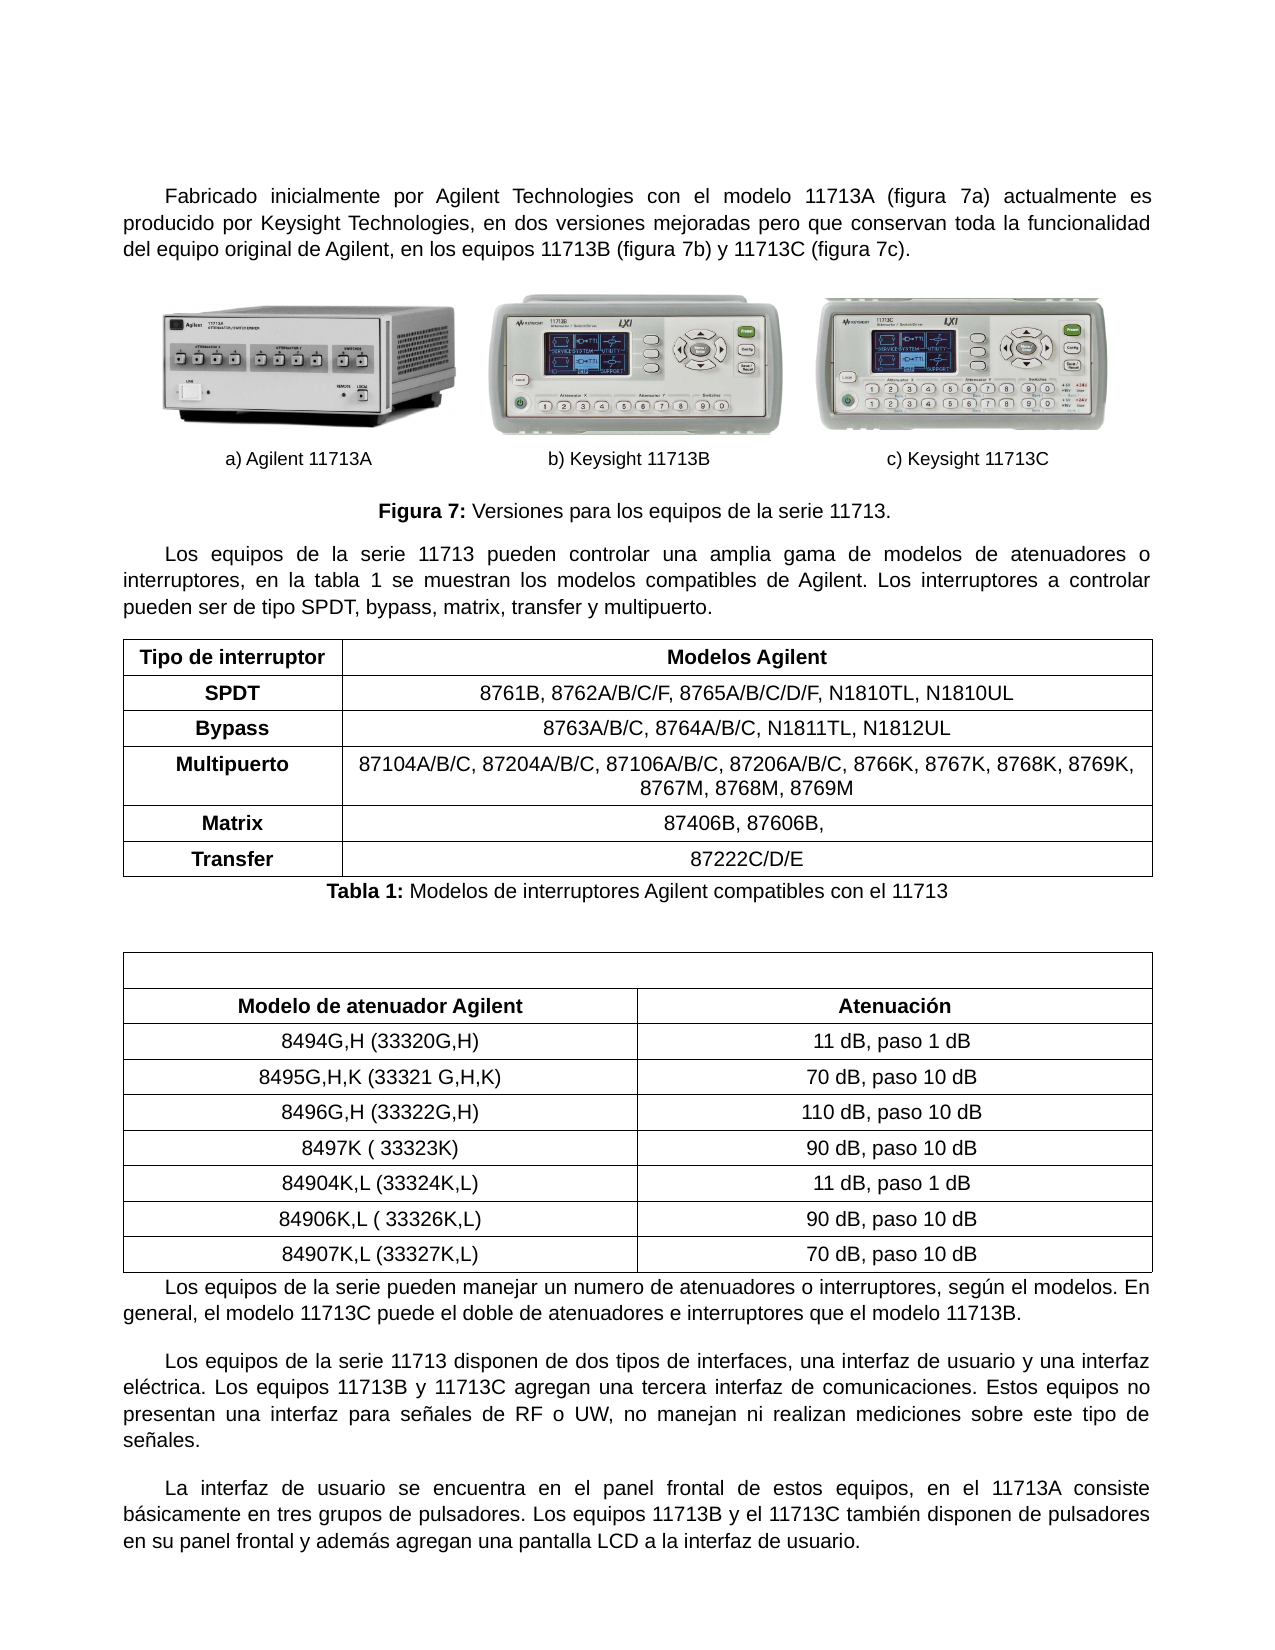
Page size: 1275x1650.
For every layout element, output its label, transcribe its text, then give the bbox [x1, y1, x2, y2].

text Figura 7: Versiones para los equipos de la serie 11713. [117, 272, 1153, 523]
table_header Tipo de interruptor [124, 640, 342, 675]
table_cell 87222C/D/E [343, 842, 1152, 876]
table_cell 70 dB, paso 10 dB [638, 1060, 1152, 1094]
table_cell Matrix [124, 806, 342, 841]
table_header [124, 953, 1152, 988]
table_cell Multipuerto [124, 747, 342, 805]
picture [813, 298, 1109, 430]
text Los equipos de la serie pueden manejar un numero de atenuadores o interruptores, según el modelos. En general, el modelo 11713C puede el doble de atenuadores e interruptores que el modelo 11713B. [123, 1273, 1152, 1325]
table_cell Transfer [124, 842, 342, 876]
table_cell 8763A/B/C, 8764A/B/C, N1811TL, N1812UL [343, 711, 1152, 746]
table_header Modelos Agilent [343, 640, 1152, 675]
text La interfaz de usuario se encuentra en el panel frontal de estos equipos, en el 11713A consiste básicamente en tres grupos de pulsadores. Los equipos 11713B y el 11713C también disponen de pulsadores en su panel frontal y además agregan una pantalla LCD a la interfaz de usuario. [123, 1473, 1152, 1553]
table_cell Atenuación [638, 989, 1152, 1023]
table_cell 8495G,H,K (33321 G,H,K) [124, 1060, 637, 1094]
table_cell SPDT [124, 676, 342, 710]
text Los equipos de la serie 11713 disponen de dos tipos de interfaces, una interfaz de usuario y una interfaz eléctrica. Los equipos 11713B y 11713C agregan una tercera interfaz de comunicaciones. Estos equipos no presentan una interfaz para señales de RF o UW, no manejan ni realizan mediciones sobre este tipo de señales. [123, 1346, 1152, 1452]
table_cell Modelo de atenuador Agilent [124, 989, 637, 1023]
table_cell 8494G,H (33320G,H) [124, 1024, 637, 1059]
table_cell 70 dB, paso 10 dB [638, 1237, 1152, 1272]
table_cell 87104A/B/C, 87204A/B/C, 87106A/B/C, 87206A/B/C, 8766K, 8767K, 8768K, 8769K, 8767M, 8768M, 8769M [343, 747, 1152, 805]
table_cell 8496G,H (33322G,H) [124, 1095, 637, 1130]
picture [487, 293, 783, 435]
table_cell 110 dB, paso 10 dB [638, 1095, 1152, 1130]
table_cell Bypass [124, 711, 342, 746]
table_cell 8761B, 8762A/B/C/F, 8765A/B/C/D/F, N1810TL, N1810UL [343, 676, 1152, 710]
table_cell 84906K,L ( 33326K,L) [124, 1202, 637, 1236]
text Fabricado inicialmente por Agilent Technologies con el modelo 11713A (figura 7a) actualmente es producido por Keysight Technologies, en dos versiones mejoradas pero que conservan toda la funcionalidad del equipo original de Agilent, en los equipos 11713B (figura 7b) y 11713C (figura 7c). [123, 181, 1152, 261]
table_cell 8497K ( 33323K) [124, 1131, 637, 1165]
picture [161, 299, 457, 429]
table_cell 87406B, 87606B, [343, 806, 1152, 841]
table_cell 90 dB, paso 10 dB [638, 1131, 1152, 1165]
table_cell 90 dB, paso 10 dB [638, 1202, 1152, 1236]
text Los equipos de la serie 11713 pueden controlar una amplia gama de modelos de atenuadores o interruptores, en la tabla 1 se muestran los modelos compatibles de Agilent. Los interruptores a controlar pueden ser de tipo SPDT, bypass, matrix, transfer y multipuerto. [117, 523, 1153, 618]
table_cell 84907K,L (33327K,L) [124, 1237, 637, 1272]
table_cell 11 dB, paso 1 dB [638, 1024, 1152, 1059]
table_cell 84904K,L (33324K,L) [124, 1166, 637, 1201]
text Tabla 1: Modelos de interruptores Agilent compatibles con el 11713 [123, 879, 1152, 903]
table_cell 11 dB, paso 1 dB [638, 1166, 1152, 1201]
